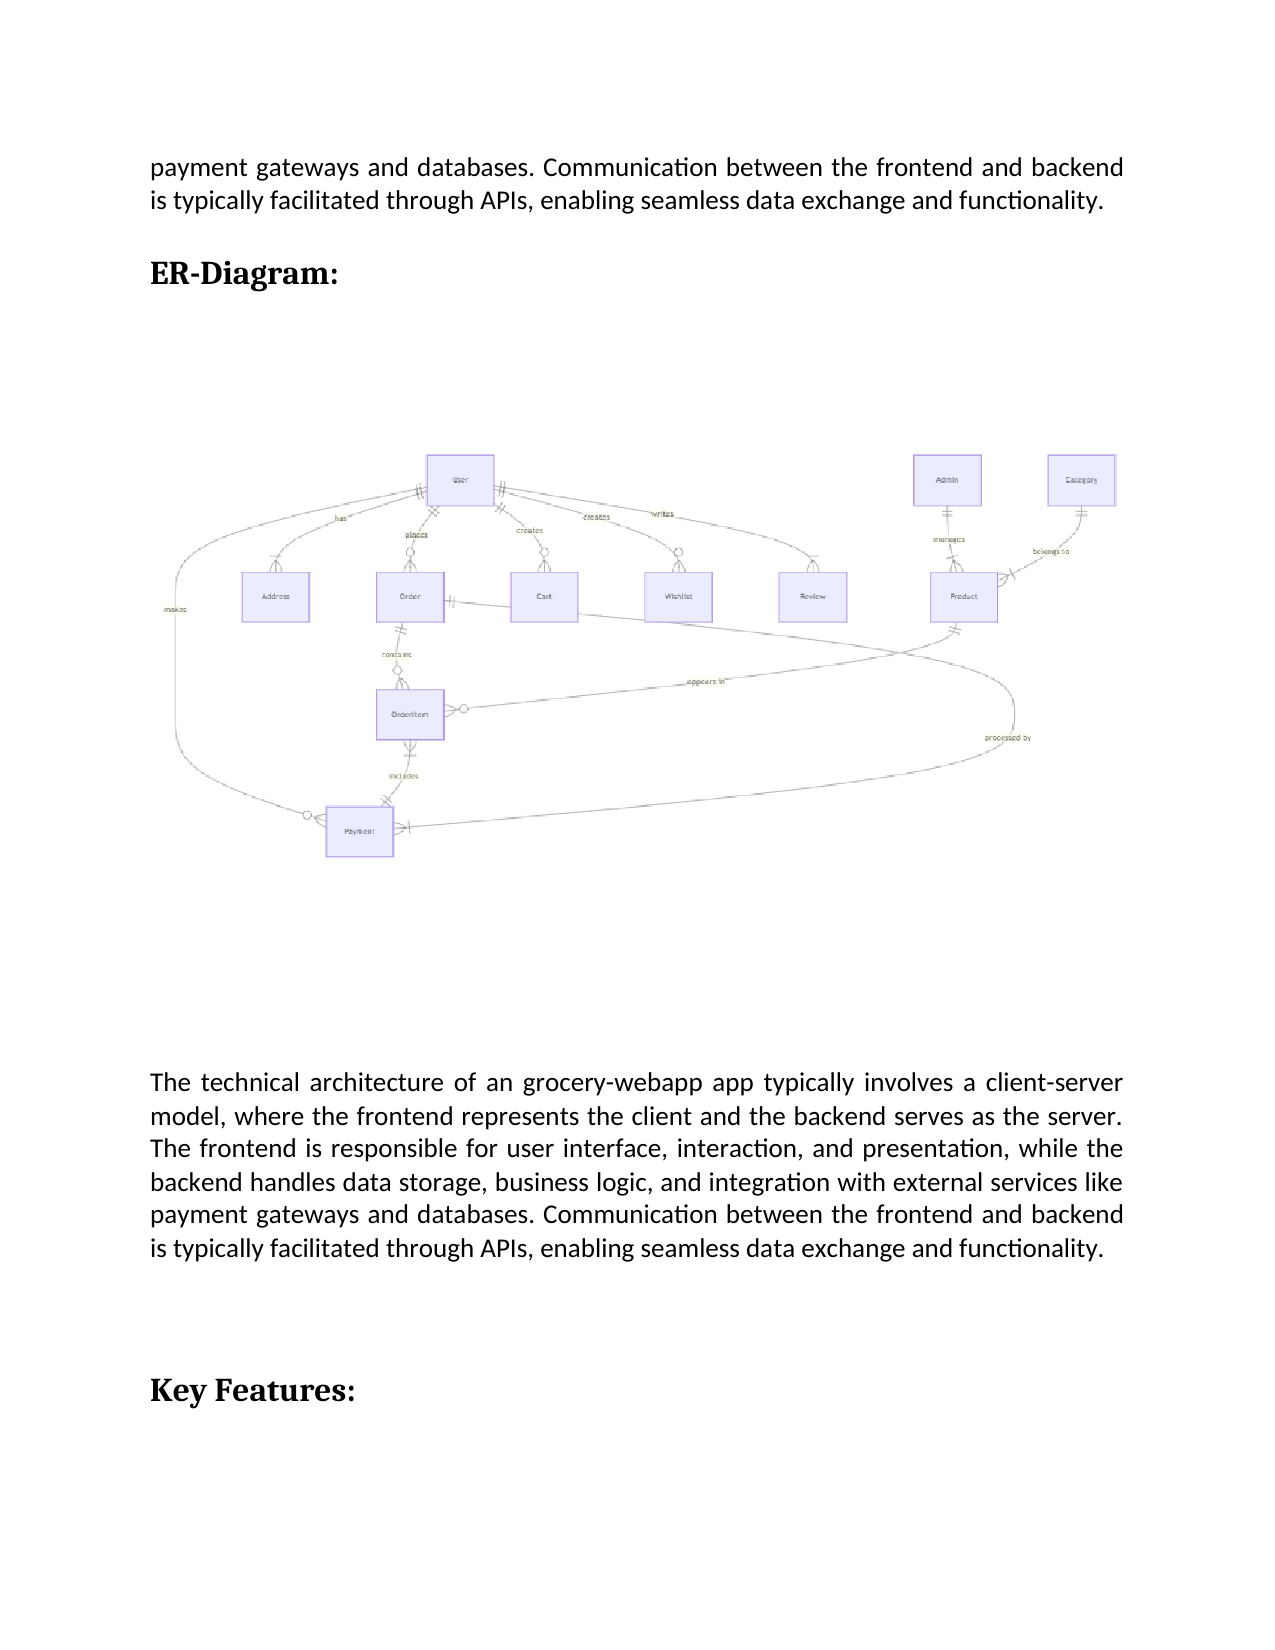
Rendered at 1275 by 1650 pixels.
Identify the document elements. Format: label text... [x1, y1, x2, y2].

text Key Features: [150, 1372, 1125, 1410]
text ER-Diagram: [150, 254, 1125, 293]
picture [150, 320, 1125, 989]
text The technical architecture of an grocery-webapp app typically involves a client-server model, where the frontend represents the client and the backend serves as the server. The frontend is responsible for user interface, interaction, and presentation, while the backend handles data storage, business logic, and integration with external services like payment gateways and databases. Communication between the frontend and backend is typically facilitated through APIs, enabling seamless data exchange and functionality. [150, 1066, 1125, 1264]
text payment gateways and databases. Communication between the frontend and backend is typically facilitated through APIs, enabling seamless data exchange and functionality. [150, 150, 1125, 216]
